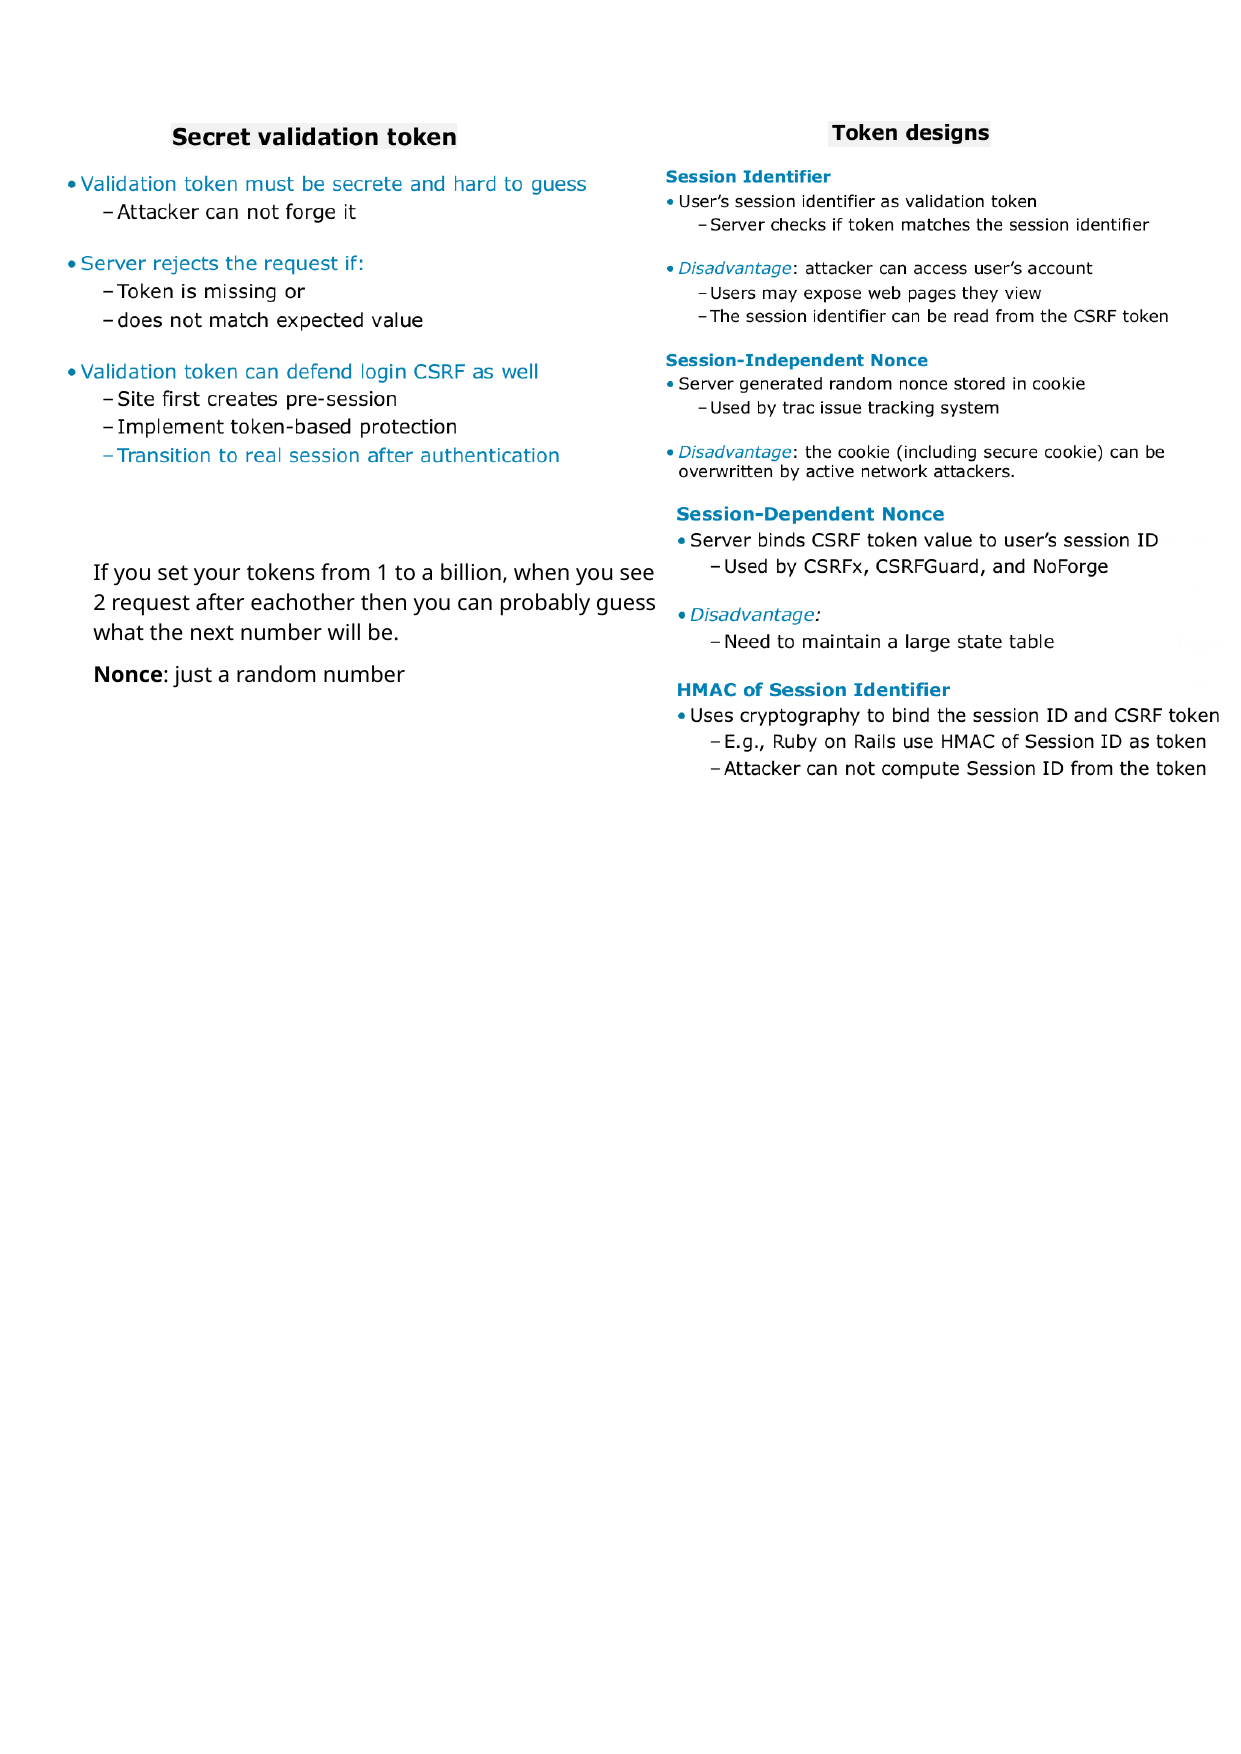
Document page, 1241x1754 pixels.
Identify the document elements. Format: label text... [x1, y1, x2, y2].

text If you set your tokens from 1 to a billion, when you see 2 request after eachother then you can probably guess what the next number will be. [93, 557, 673, 647]
picture [171, 123, 457, 149]
text Nonce: just a random number [93, 658, 673, 688]
picture [828, 121, 991, 147]
picture [673, 501, 1221, 780]
picture [65, 170, 588, 467]
picture [664, 166, 1173, 482]
